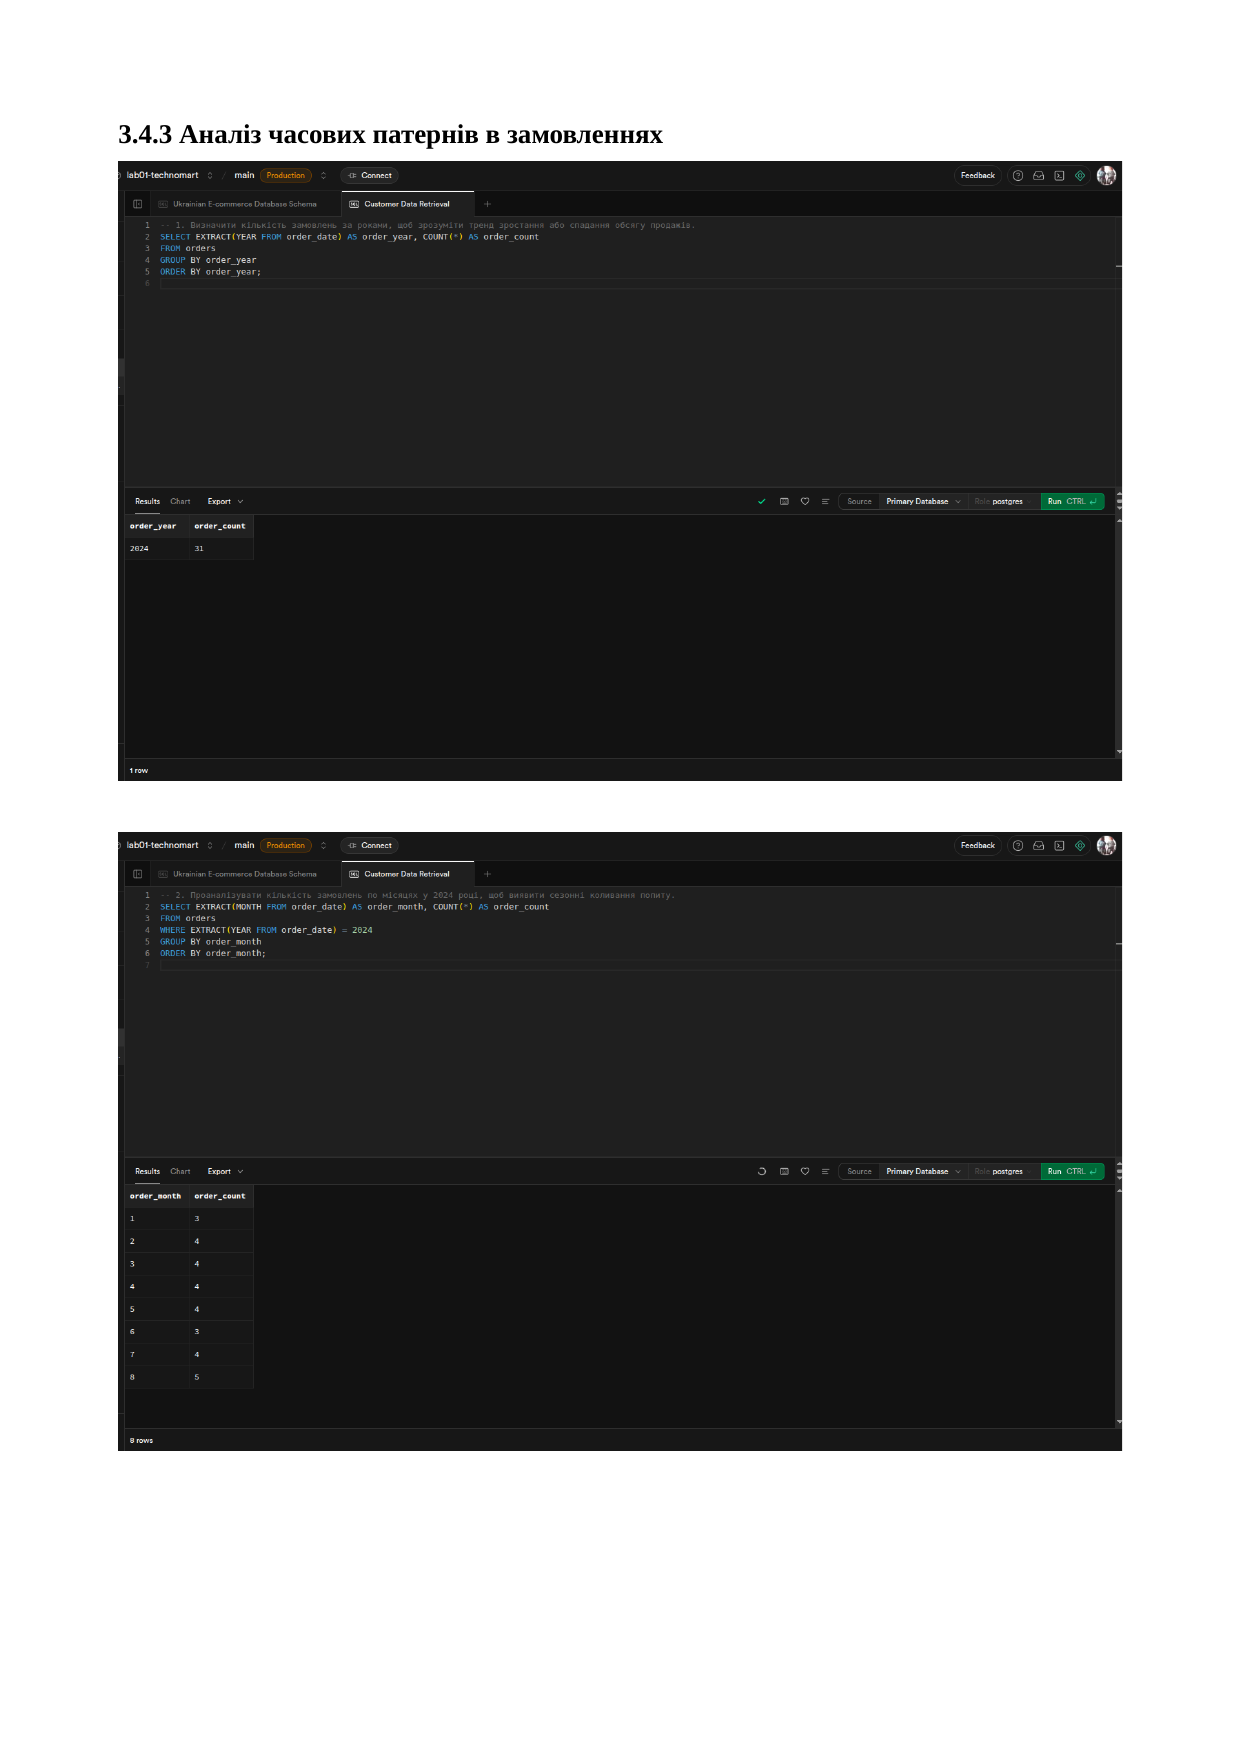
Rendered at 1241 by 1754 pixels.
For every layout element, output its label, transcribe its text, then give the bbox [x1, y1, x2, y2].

subtitle 3.4.3 Аналіз часових патернів в замовленнях [118, 118, 1122, 149]
picture [118, 832, 1123, 1451]
picture [118, 161, 1123, 781]
